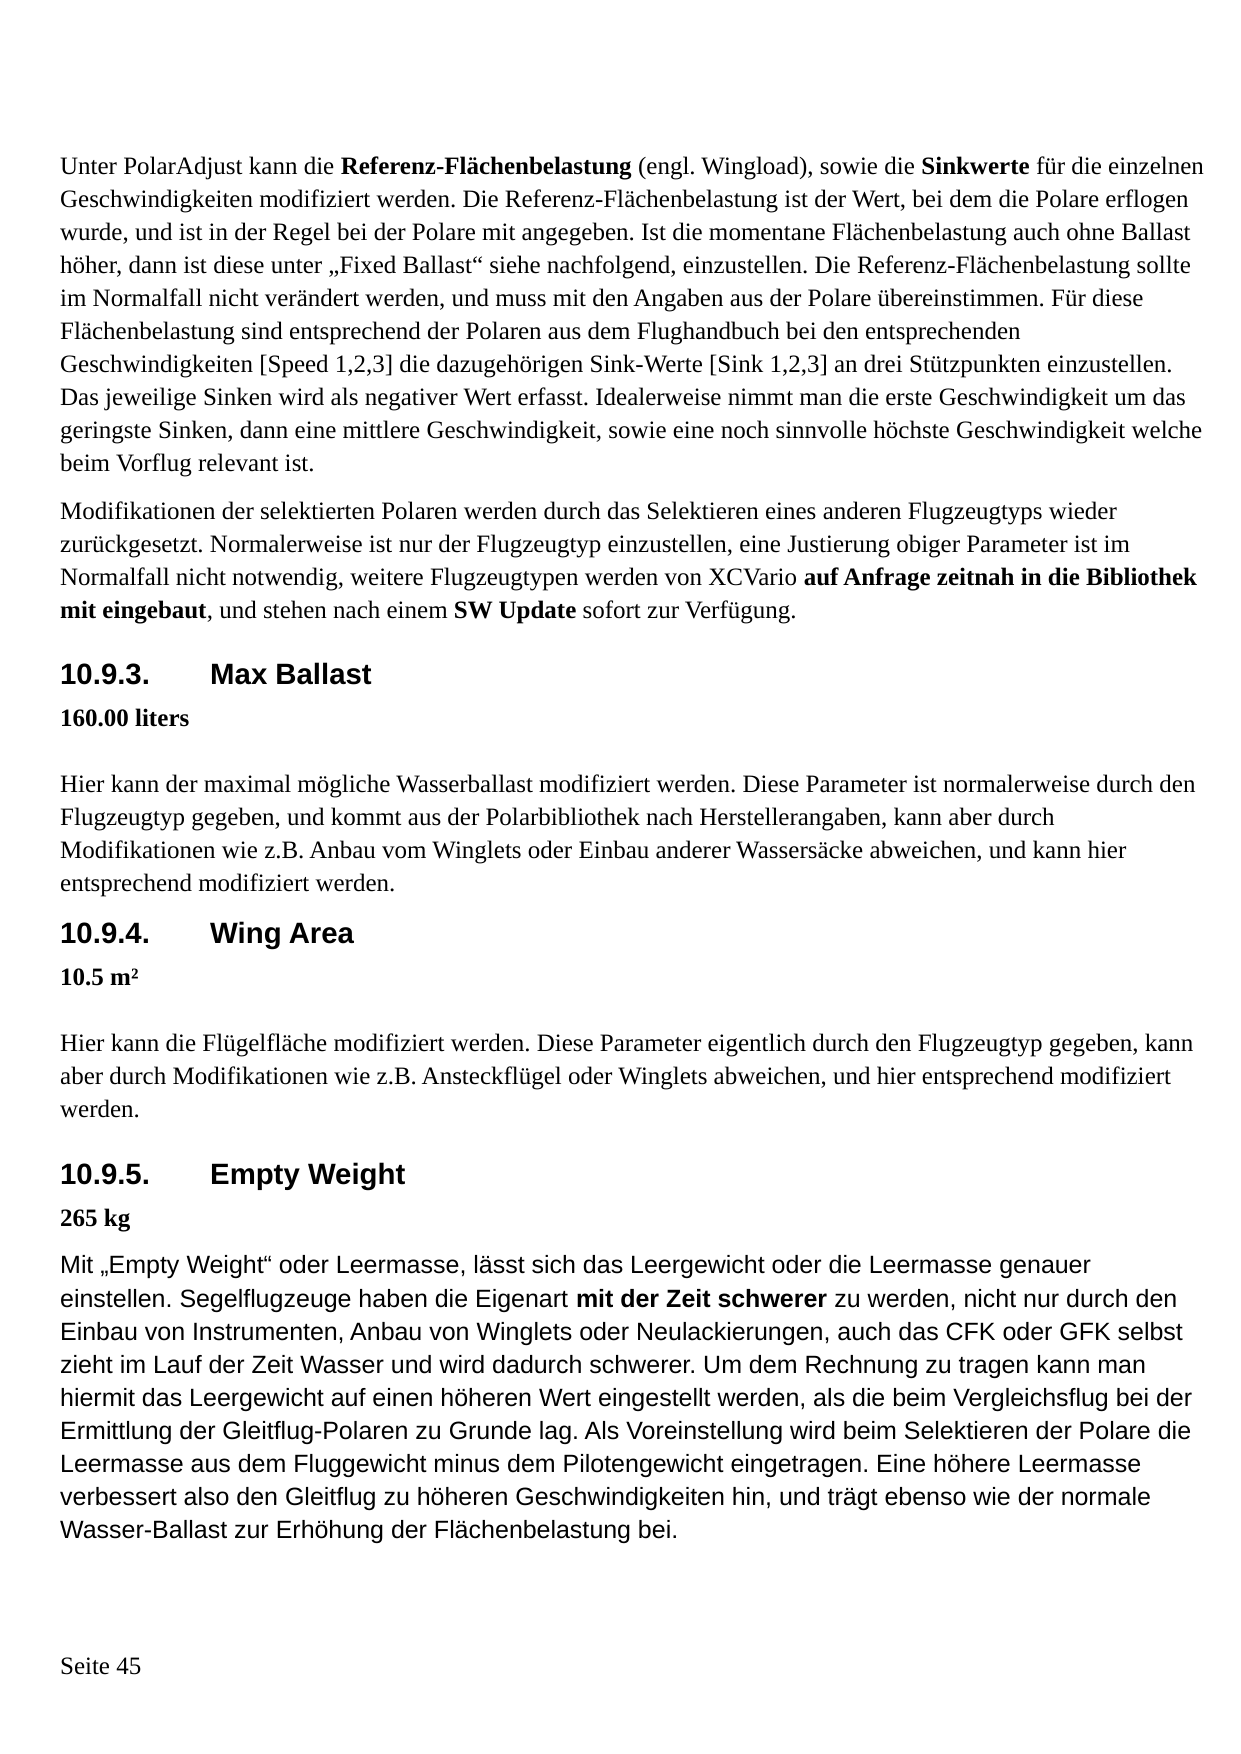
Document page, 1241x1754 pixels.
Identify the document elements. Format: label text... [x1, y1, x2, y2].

subtitle Empty Weight [60, 1157, 1207, 1190]
subtitle Max Ballast [60, 657, 1207, 691]
text Mit „Empty Weight“ oder Leermasse, lässt sich das Leergewicht oder die Leermasse genauer einstellen. Segelflugzeuge haben die Eigenart mit der Zeit schwerer zu werden, nicht nur durch den Einbau von Instrumenten, Anbau von Winglets oder Neulackierungen, auch das CFK oder GFK selbst zieht im Lauf der Zeit Wasser und wird dadurch schwerer. Um dem Rechnung zu tragen kann man hiermit das Leergewicht auf einen höheren Wert eingestellt werden, als die beim Vergleichsflug bei der Ermittlung der Gleitflug-Polaren zu Grunde lag. Als Voreinstellung wird beim Selektieren der Polare die Leermasse aus dem Fluggewicht minus dem Pilotengewicht eingetragen. Eine höhere Leermasse verbessert also den Gleitflug zu höheren Geschwindigkeiten hin, und trägt ebenso wie der normale Wasser-Ballast zur Erhöhung der Flächenbelastung bei. [60, 1251, 1207, 1543]
text 160.00 liters [60, 703, 1207, 732]
text Modifikationen der selektierten Polaren werden durch das Selektieren eines anderen Flugzeugtyps wieder zurückgesetzt. Normalerweise ist nur der Flugzeugtyp einzustellen, eine Justierung obiger Parameter ist im Normalfall nicht notwendig, weitere Flugzeugtypen werden von XCVario auf Anfrage zeitnah in die Bibliothek mit eingebaut, und stehen nach einem SW Update sofort zur Verfügung. [60, 496, 1207, 624]
text Hier kann der maximal mögliche Wasserballast modifiziert werden. Diese Parameter ist normalerweise durch den Flugzeugtyp gegeben, und kommt aus der Polarbibliothek nach Herstellerangaben, kann aber durch Modifikationen wie z.B. Anbau vom Winglets oder Einbau anderer Wassersäcke abweichen, und kann hier entsprechend modifiziert werden. [60, 769, 1207, 897]
subtitle Wing Area [60, 916, 1207, 950]
text Unter PolarAdjust kann die Referenz-Flächenbelastung (engl. Wingload), sowie die Sinkwerte für die einzelnen Geschwindigkeiten modifiziert werden. Die Referenz-Flächenbelastung ist der Wert, bei dem die Polare erflogen wurde, und ist in der Regel bei der Polare mit angegeben. Ist die momentane Flächenbelastung auch ohne Ballast höher, dann ist diese unter „Fixed Ballast“ siehe nachfolgend, einzustellen. Die Referenz-Flächenbelastung sollte im Normalfall nicht verändert werden, und muss mit den Angaben aus der Polare übereinstimmen. Für diese Flächenbelastung sind entsprechend der Polaren aus dem Flughandbuch bei den entsprechenden Geschwindigkeiten [Speed 1,2,3] die dazugehörigen Sink-Werte [Sink 1,2,3] an drei Stützpunkten einzustellen. Das jeweilige Sinken wird als negativer Wert erfasst. Idealerweise nimmt man die erste Geschwindigkeit um das geringste Sinken, dann eine mittlere Geschwindigkeit, sowie eine noch sinnvolle höchste Geschwindigkeit welche beim Vorflug relevant ist. [60, 151, 1207, 477]
text 265 kg [60, 1203, 1207, 1232]
text 10.5 m² [60, 962, 1207, 991]
text Hier kann die Flügelfläche modifiziert werden. Diese Parameter eigentlich durch den Flugzeugtyp gegeben, kann aber durch Modifikationen wie z.B. Ansteckflügel oder Winglets abweichen, und hier entsprechend modifiziert werden. [60, 1028, 1207, 1123]
